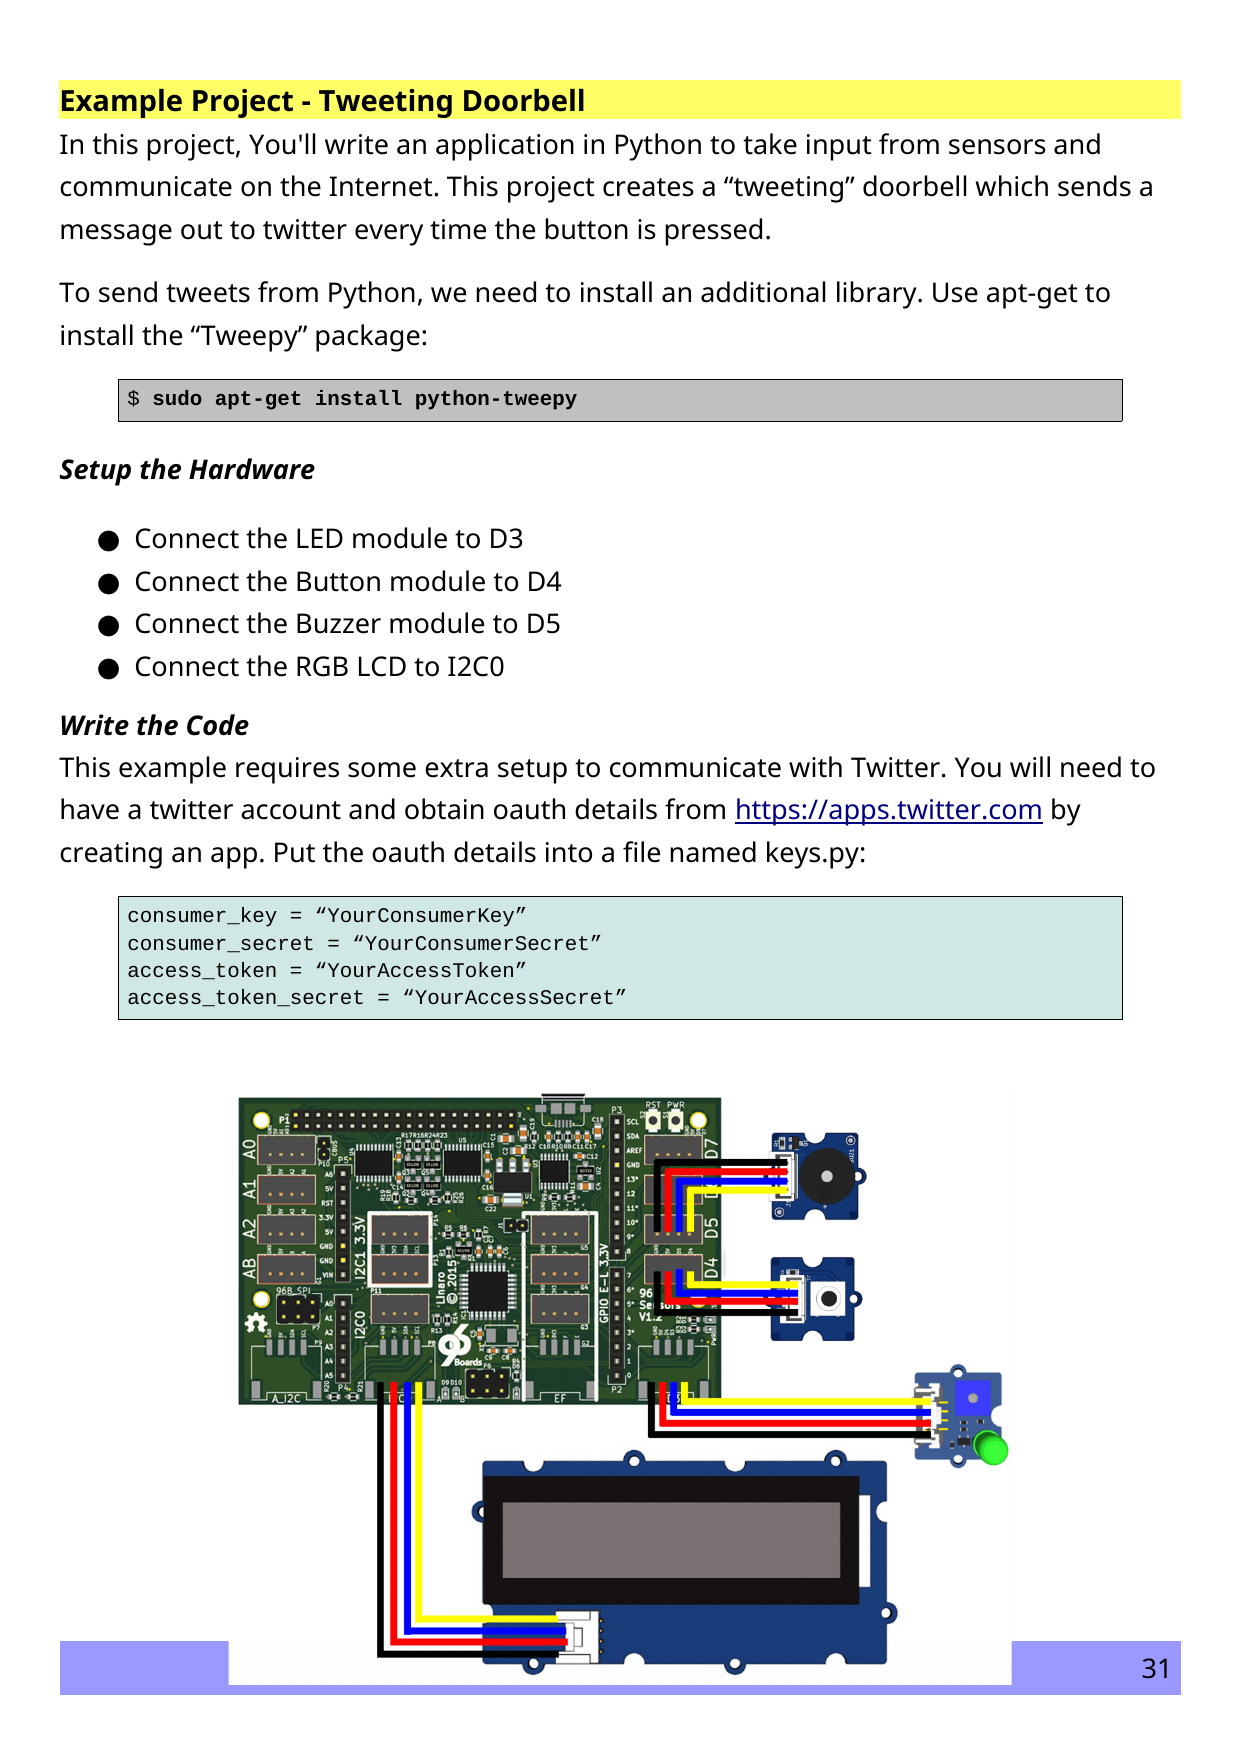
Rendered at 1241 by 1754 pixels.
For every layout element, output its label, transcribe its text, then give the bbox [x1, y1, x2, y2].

text To send tweets from Python, we need to install an additional library. Use apt-get to install the “Tweepy” package: [59, 273, 1181, 353]
list consumer_key = “YourConsumerKey” consumer_secret = “YourConsumerSecret” access_token = “YourAccessToken” access_token_secret = “YourAccessSecret” [119, 897, 1122, 1019]
text This example requires some extra setup to communicate with Twitter. You will need to have a twitter account and obtain oauth details from https://apps.twitter.com by creating an app. Put the oauth details into a file named keys.py: [59, 748, 1181, 870]
subtitle Write the Code [59, 706, 1181, 743]
text $ sudo apt-get install python-tweepy [119, 380, 1122, 421]
list Connect the LED module to D3 [97, 520, 1181, 557]
list Connect the Button module to D4 [97, 562, 1181, 599]
list Connect the Buzzer module to D5 [97, 604, 1181, 641]
list Connect the RGB LCD to I2C0 [97, 647, 1181, 684]
subtitle Setup the Hardware [59, 450, 1181, 487]
picture [228, 1086, 1012, 1685]
subtitle Example Project - Tweeting Doorbell [59, 80, 1181, 119]
text In this project, You'll write an application in Python to take input from sensors and communicate on the Internet. This project creates a “tweeting” doorbell which sends a message out to twitter every time the button is pressed. [59, 126, 1181, 247]
